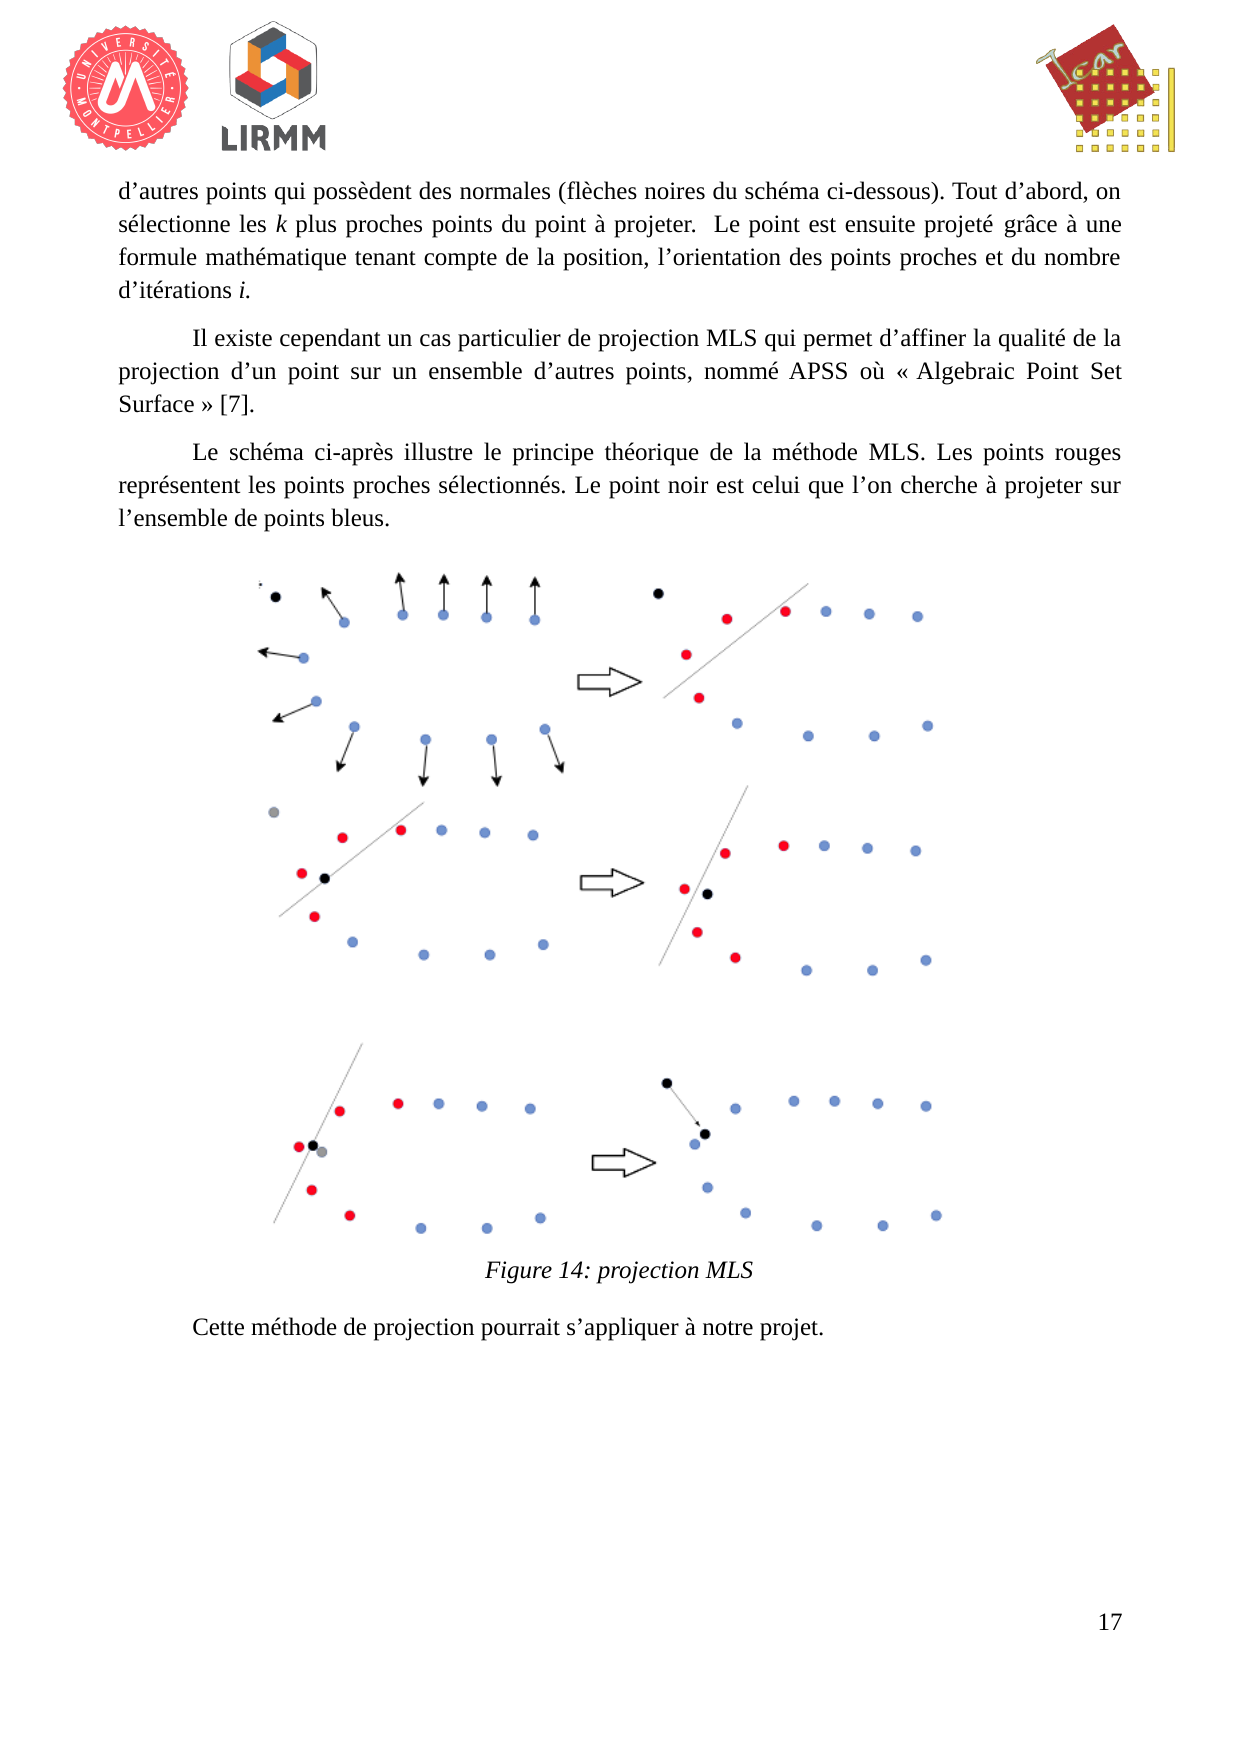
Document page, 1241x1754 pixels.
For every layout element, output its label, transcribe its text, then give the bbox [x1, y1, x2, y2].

text Cette méthode de projection pourrait s’appliquer à notre projet. [118, 1312, 1122, 1341]
text Figure 14: projection MLS [247, 1250, 993, 1284]
picture [1025, 6, 1177, 154]
picture [203, 16, 343, 155]
picture [57, 13, 201, 156]
text d’autres points qui possèdent des normales (flèches noires du schéma ci-dessous). Tout d’abord, on sélectionne les k plus proches points du point à projeter. Le point est ensuite projeté grâce à une formule mathématique tenant compte de la position, l’orientation des points proches et du nombre d’itérations i. [118, 176, 1122, 304]
text Le schéma ci-après illustre le principe théorique de la méthode MLS. Les points rouges représentent les points proches sélectionnés. Le point noir est celui que l’on cherche à projeter sur l’ensemble de points bleus. [118, 437, 1122, 531]
picture [247, 562, 993, 1250]
text Il existe cependant un cas particulier de projection MLS qui permet d’affiner la qualité de la projection d’un point sur un ensemble d’autres points, nommé APSS où « Algebraic Point Set Surface » [7]. [118, 323, 1122, 418]
